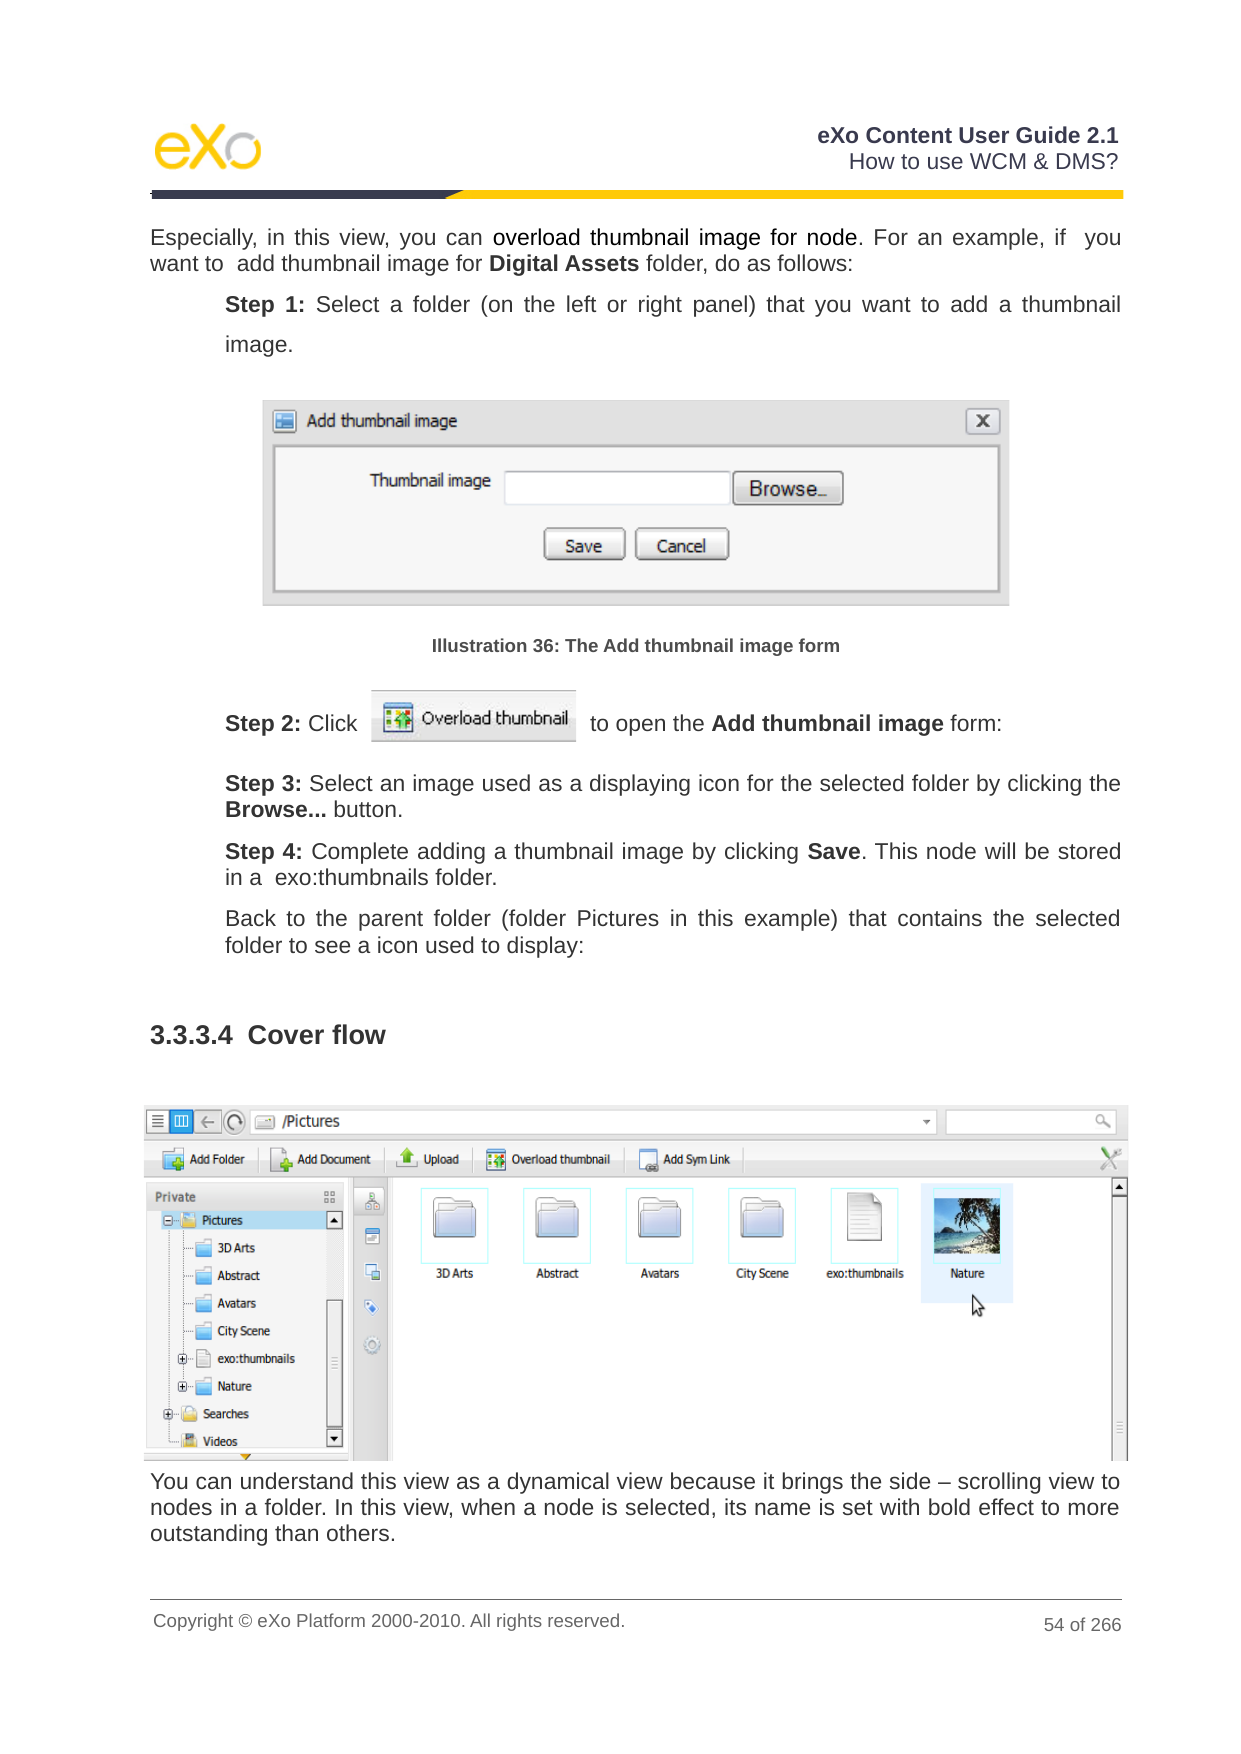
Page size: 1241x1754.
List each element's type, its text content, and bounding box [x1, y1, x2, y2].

list Step 2: Click to open the Add thumbnail image form: [187, 370, 1122, 749]
picture [143, 1105, 1129, 1461]
text You can understand this view as a dynamical view because it brings the side – scrolling view to nodes in a folder. In this view, when a node is selected, its name is set with bold effect to more outstanding than others. [150, 1461, 1122, 1547]
picture [155, 123, 262, 170]
list Illustration 36: The Add thumbnail image form [251, 475, 1021, 656]
text Especially, in this view, you can overload thumbnail image for node. For an example, if you want to add thumbnail image for Digital Assets folder, do as follows: [150, 223, 1122, 276]
text [150, 1073, 1122, 1105]
picture [371, 690, 577, 742]
list Step 4: Complete adding a thumbnail image by clicking Save. This node will be stored in a exo:thumbnails folder. [187, 838, 1122, 890]
picture [262, 400, 1010, 606]
list Step 1: Select a folder (on the left or right panel) that you want to add a thumbnail image. [187, 291, 1122, 357]
subtitle Cover flow [150, 1019, 1122, 1050]
list Back to the parent folder (folder Pictures in this example) that contains the selected folder to see a icon used to display: [187, 905, 1122, 958]
list Step 3: Select an image used as a displaying icon for the selected folder by clicking the Browse... button. [187, 770, 1122, 823]
picture [151, 190, 1124, 199]
